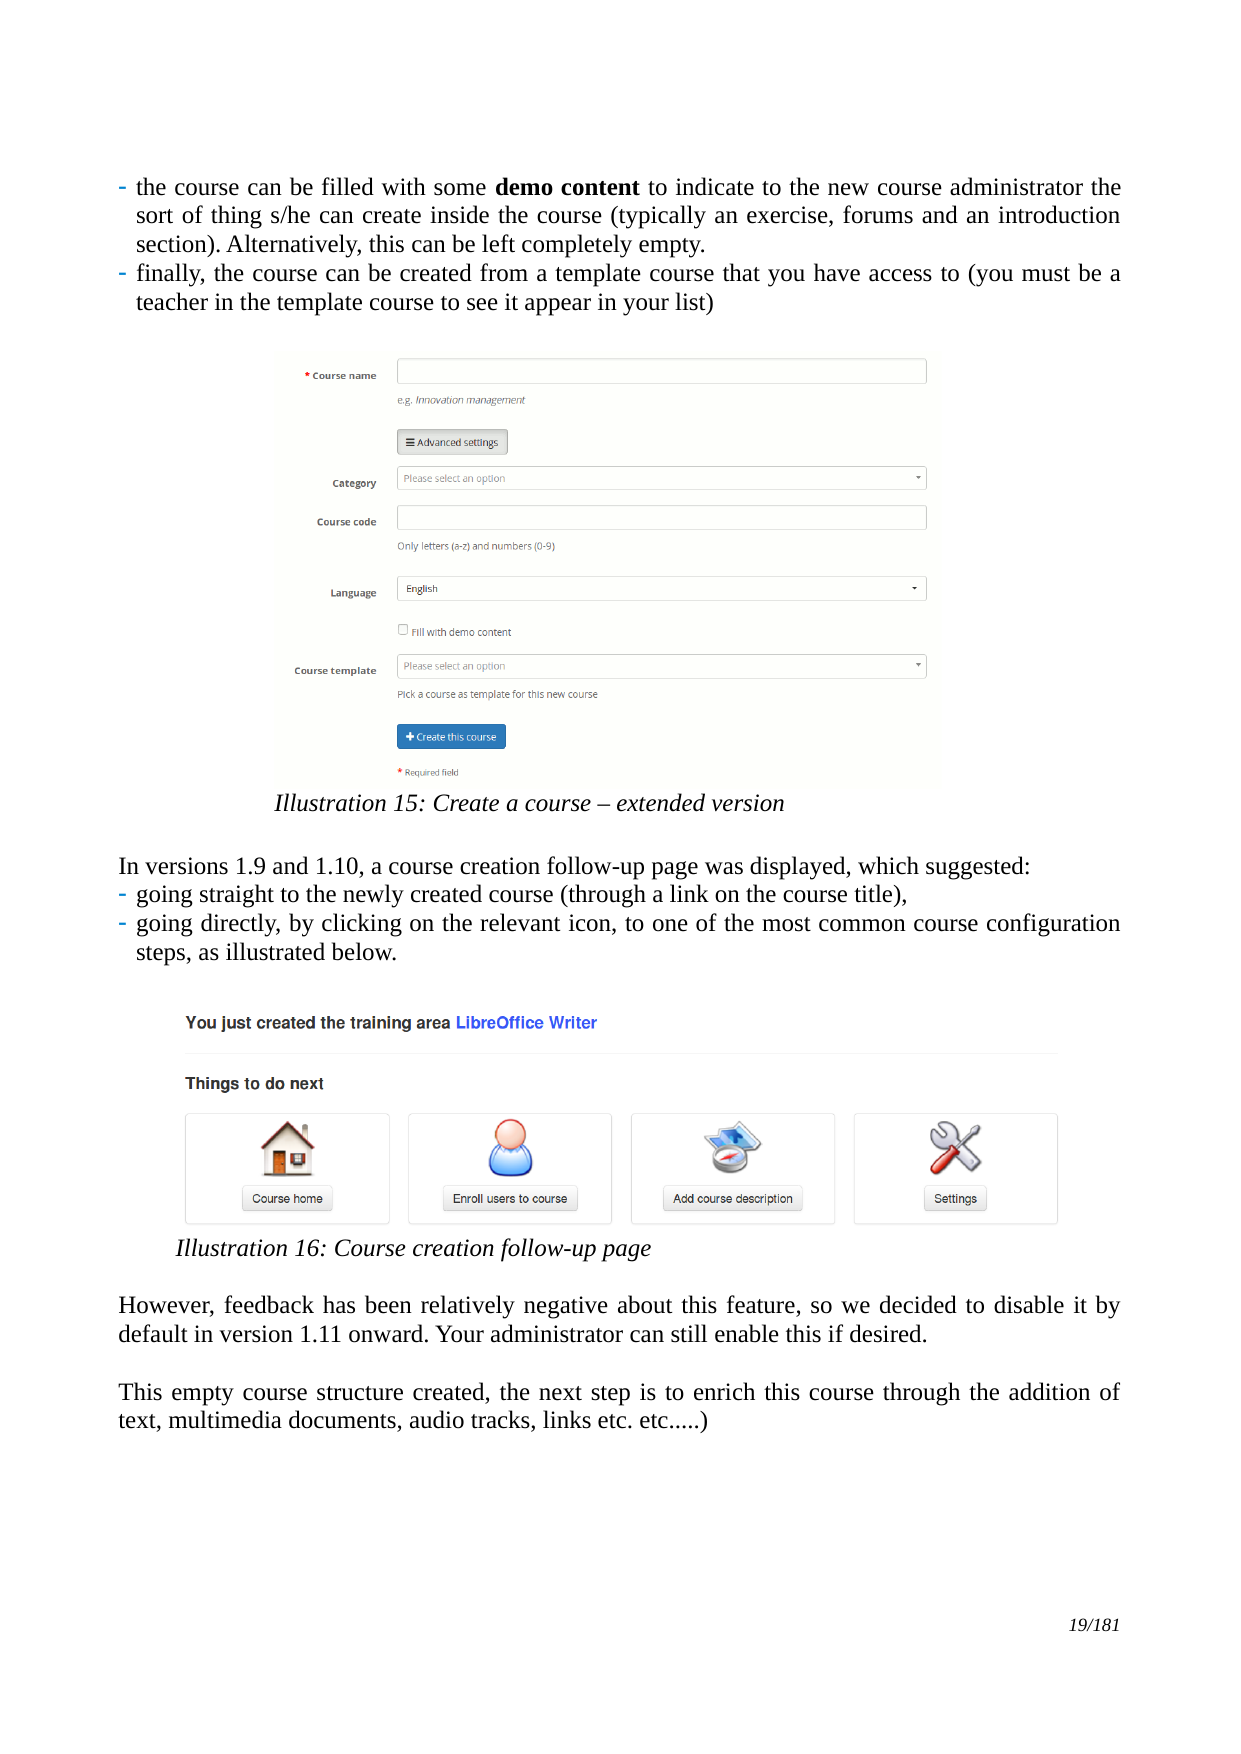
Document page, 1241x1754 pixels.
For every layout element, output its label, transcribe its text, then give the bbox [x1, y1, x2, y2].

picture [274, 351, 942, 789]
text This empty course structure created, the next step is to enrich this course through the addition of text, multimedia documents, audio tracks, links etc. etc.....) [118, 1377, 1122, 1434]
list going straight to the newly created course (through a link on the course title), [118, 879, 1122, 908]
text Illustration 15: Create a course – extended version [274, 358, 966, 817]
text In versions 1.9 and 1.10, a course creation follow-up page was displayed, which suggested: [118, 851, 1122, 879]
list going directly, by clicking on the relevant icon, to one of the most common course configuration steps, as illustrated below. [118, 908, 1122, 966]
text However, feedback has been relatively negative about this feature, so we decided to disable it by default in version 1.11 onward. Your administrator can still enable this if desired. [118, 1290, 1122, 1348]
list the course can be filled with some demo content to indicate to the new course administrator the sort of thing s/he can create inside the course (typically an exercise, forums and an introduction section). Alternatively, this can be left completely empty. [118, 172, 1122, 258]
picture [175, 1007, 1065, 1233]
list finally, the course can be created from a template course that you have access to (you must be a teacher in the template course to see it appear in your list) [118, 258, 1122, 315]
text Illustration 16: Course creation follow-up page [175, 1233, 1065, 1262]
